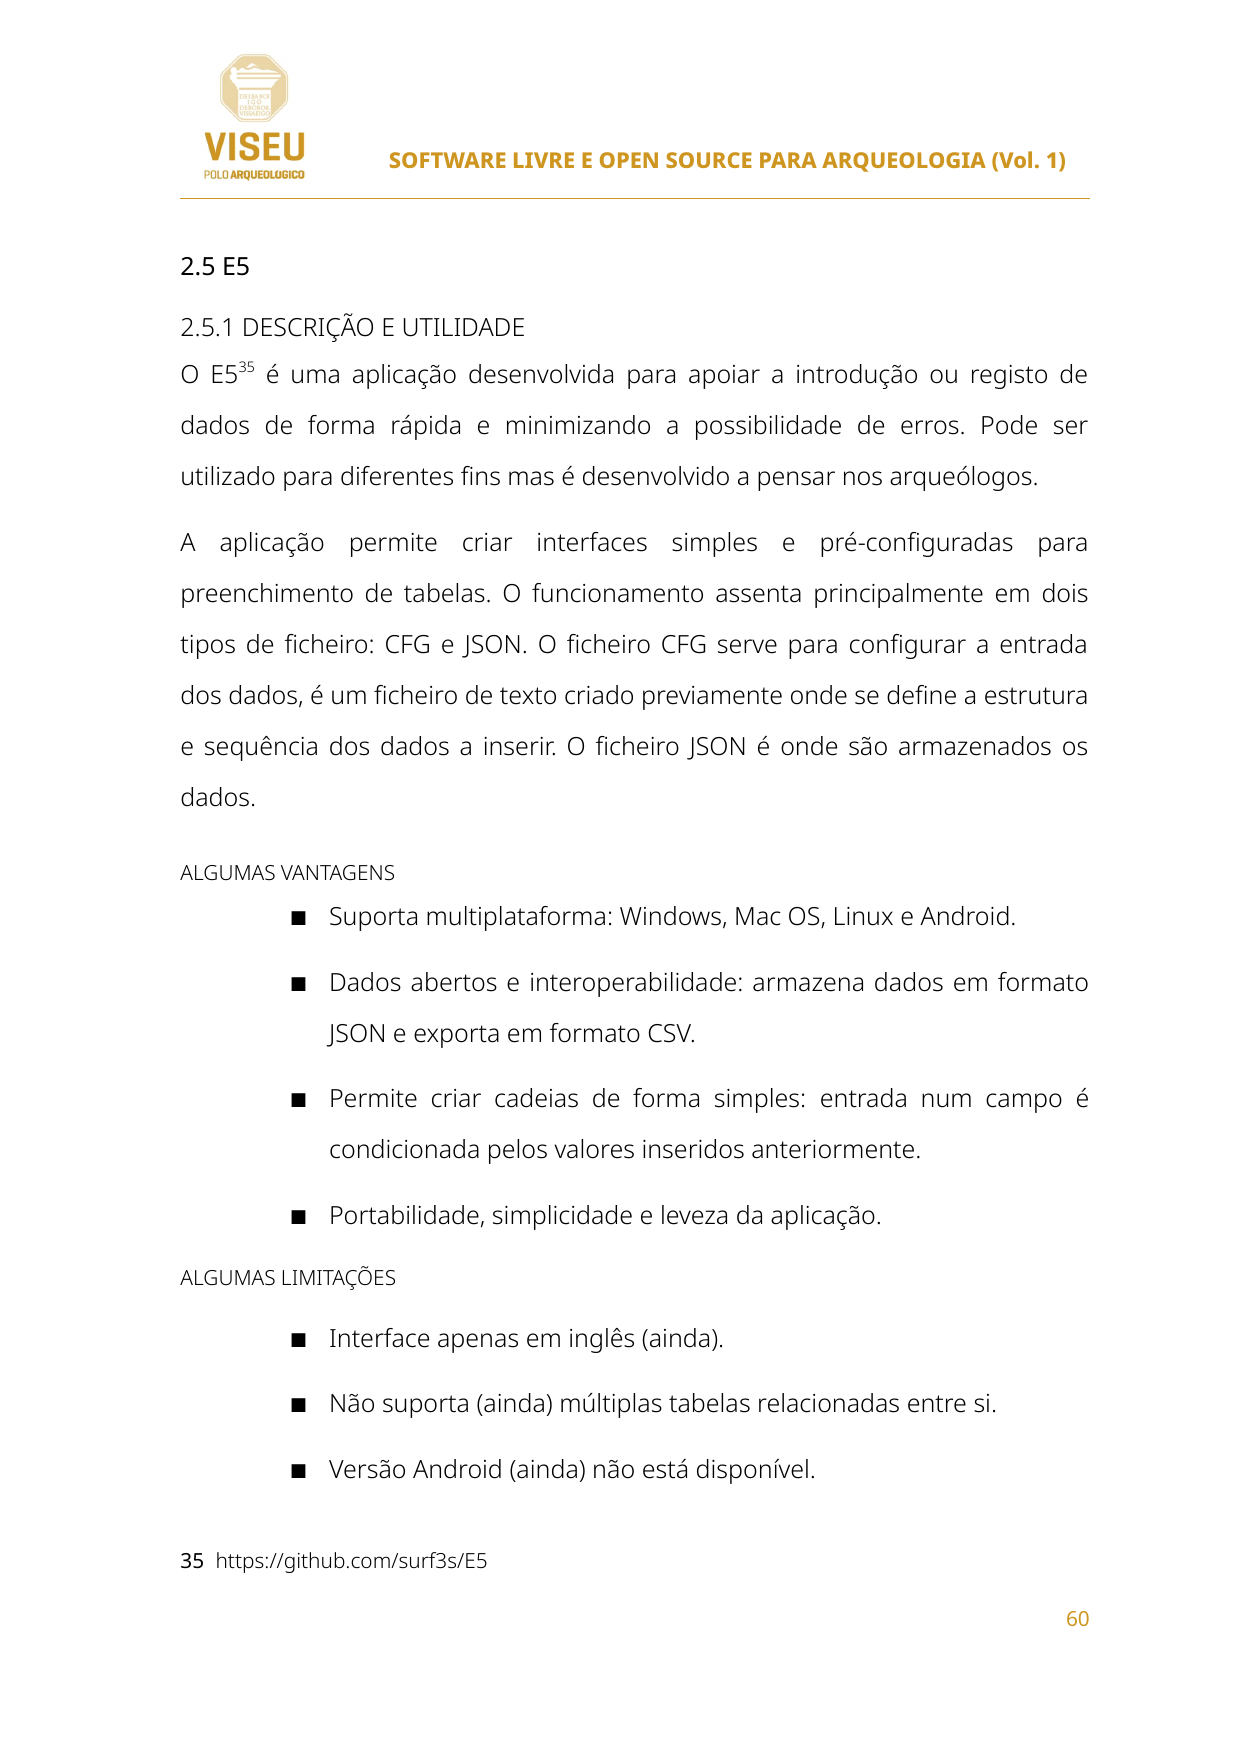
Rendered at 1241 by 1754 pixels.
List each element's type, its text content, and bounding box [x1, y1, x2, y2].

subtitle Algumas vantagens [180, 858, 1090, 886]
list Suporta multiplataforma: Windows, Mac OS, Linux e Android. [291, 899, 1090, 933]
list Interface apenas em inglês (ainda). [291, 1320, 1090, 1354]
text A aplicação permite criar interfaces simples e pré-configuradas para preenchimento de tabelas. O funcionamento assenta principalmente em dois tipos de ficheiro: CFG e JSON. O ficheiro CFG serve para configurar a entrada dos dados, é um ficheiro de texto criado previamente onde se define a estrutura e sequência dos dados a inserir. O ficheiro JSON é onde são armazenados os dados. [180, 524, 1090, 814]
text Algumas limitações [180, 1263, 1090, 1292]
list Dados abertos e interoperabilidade: armazena dados em formato JSON e exporta em formato CSV. [291, 964, 1090, 1049]
text https://github.com/surf3s/E5 [180, 1547, 1090, 1575]
subtitle 2.5.1 Descrição e Utilidade [180, 310, 1090, 344]
list Portabilidade, simplicidade e leveza da aplicação. [291, 1198, 1090, 1232]
subtitle 2.5 E5 [180, 249, 1090, 283]
list Não suporta (ainda) múltiplas tabelas relacionadas entre si. [291, 1386, 1090, 1420]
list Versão Android (ainda) não está disponível. [291, 1452, 1090, 1486]
text O E5 é uma aplicação desenvolvida para apoiar a introdução ou registo de dados de forma rápida e minimizando a possibilidade de erros. Pode ser utilizado para diferentes fins mas é desenvolvido a pensar nos arqueólogos. [180, 357, 1090, 493]
list Permite criar cadeias de forma simples: entrada num campo é condicionada pelos valores inseridos anteriormente. [291, 1081, 1090, 1166]
